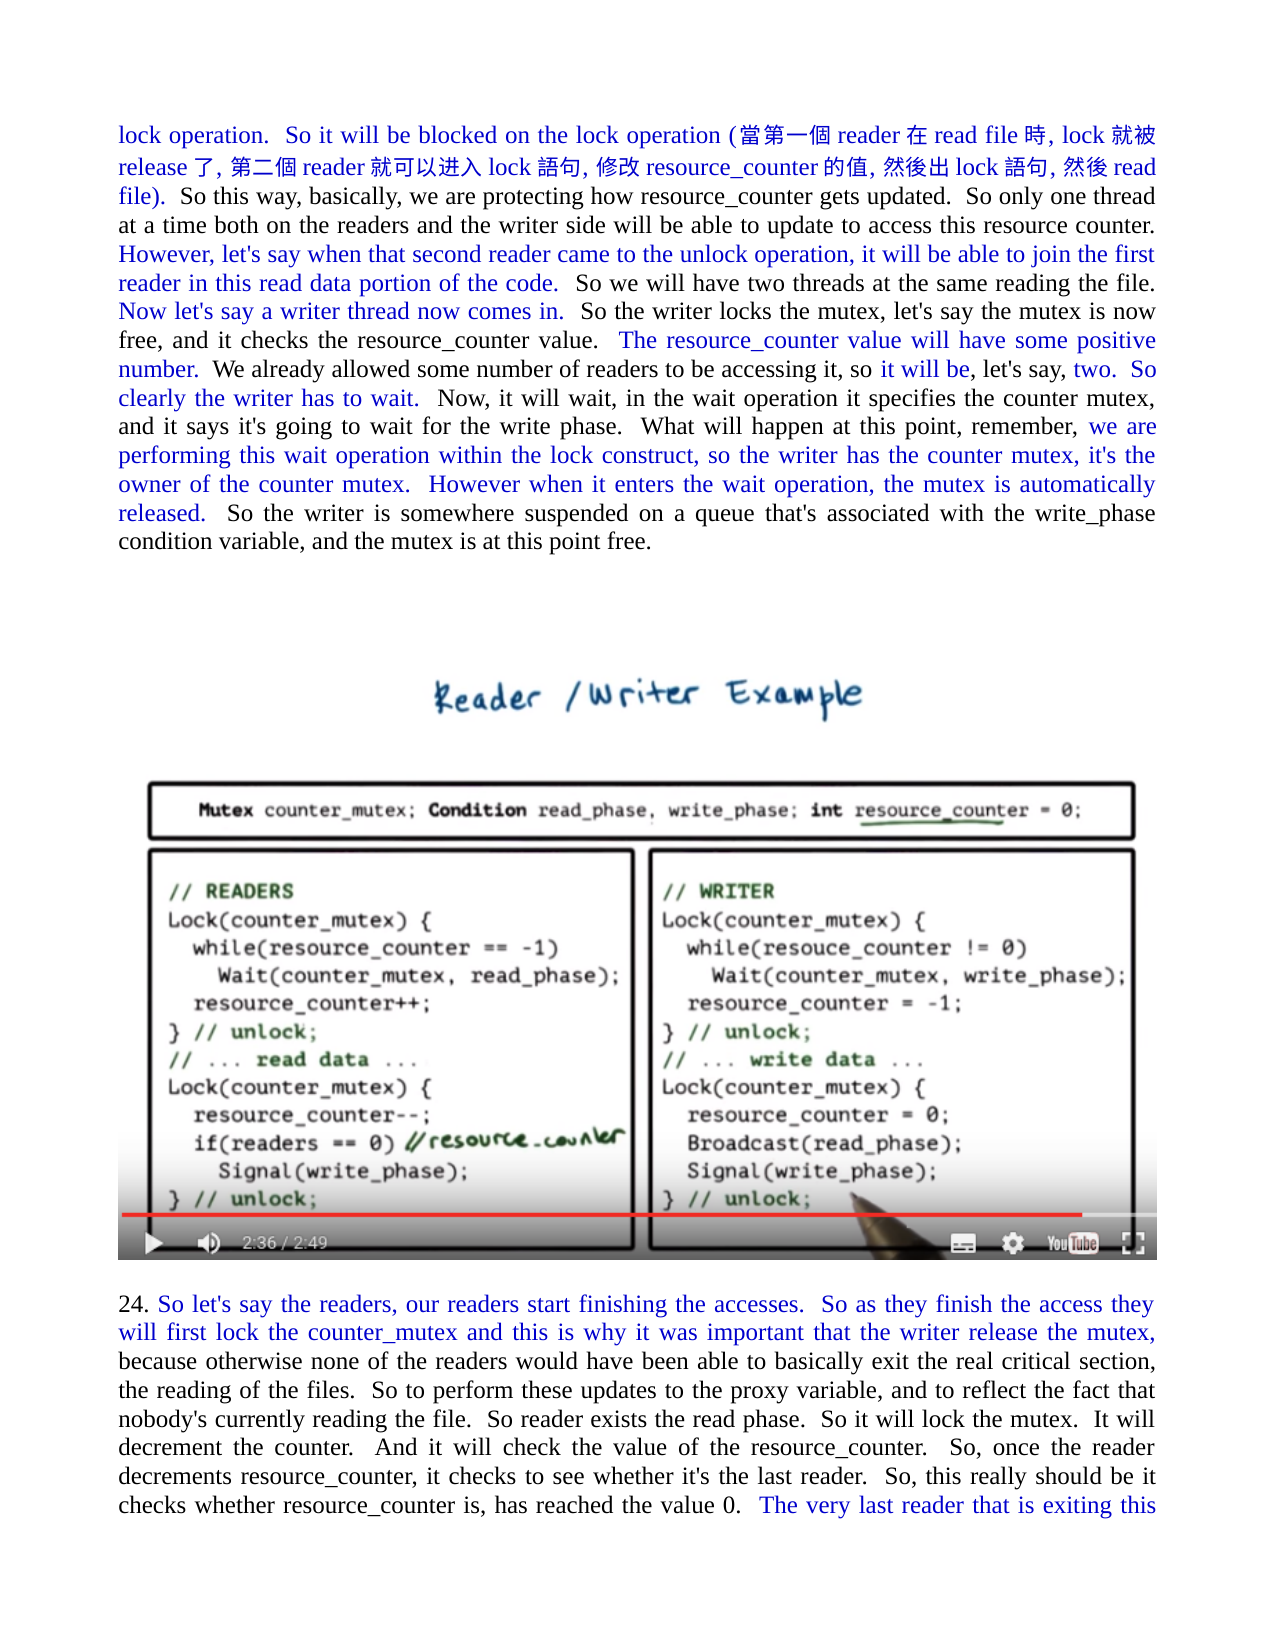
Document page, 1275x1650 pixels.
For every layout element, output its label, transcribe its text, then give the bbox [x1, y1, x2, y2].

picture [118, 670, 1157, 1260]
text lock operation. So it will be blocked on the lock operation (當第一個reader在read file時, lock就被release了, 第二個reader就可以进入lock語句, 修改resource_counter的值, 然後出lock語句, 然後read file). So this way, basically, we are protecting how resource_counter gets updated. So only one thread at a time both on the readers and the writer side will be able to update to access this resource counter. However, let's say when that second reader came to the unlock operation, it will be able to join the first reader in this read data portion of the code. So we will have two threads at the same reading the file. Now let's say a writer thread now comes in. So the writer locks the mutex, let's say the mutex is now free, and it checks the resource_counter value. The resource_counter value will have some positive number. We already allowed some number of readers to be accessing it, so it will be, let's say, two. So clearly the writer has to wait. Now, it will wait, in the wait operation it specifies the counter mutex, and it says it's going to wait for the write phase. What will happen at this point, remember, we are performing this wait operation within the lock construct, so the writer has the counter mutex, it's the owner of the counter mutex. However when it enters the wait operation, the mutex is automatically released. So the writer is somewhere suspended on a queue that's associated with the write_phase condition variable, and the mutex is at this point free. [118, 118, 1157, 555]
text 24. So let's say the readers, our readers start finishing the accesses. So as they finish the access they will first lock the counter_mutex and this is why it was important that the writer release the mutex, because otherwise none of the readers would have been able to basically exit the real critical section, the reading of the files. So to perform these updates to the proxy variable, and to reflect the fact that nobody's currently reading the file. So reader exists the read phase. So it will lock the mutex. It will decrement the counter. And it will check the value of the resource_counter. So, once the reader decrements resource_counter, it checks to see whether it's the last reader. So, this really should be it checks whether resource_counter is, has reached the value 0. The very last reader that is exiting this [118, 1289, 1157, 1519]
